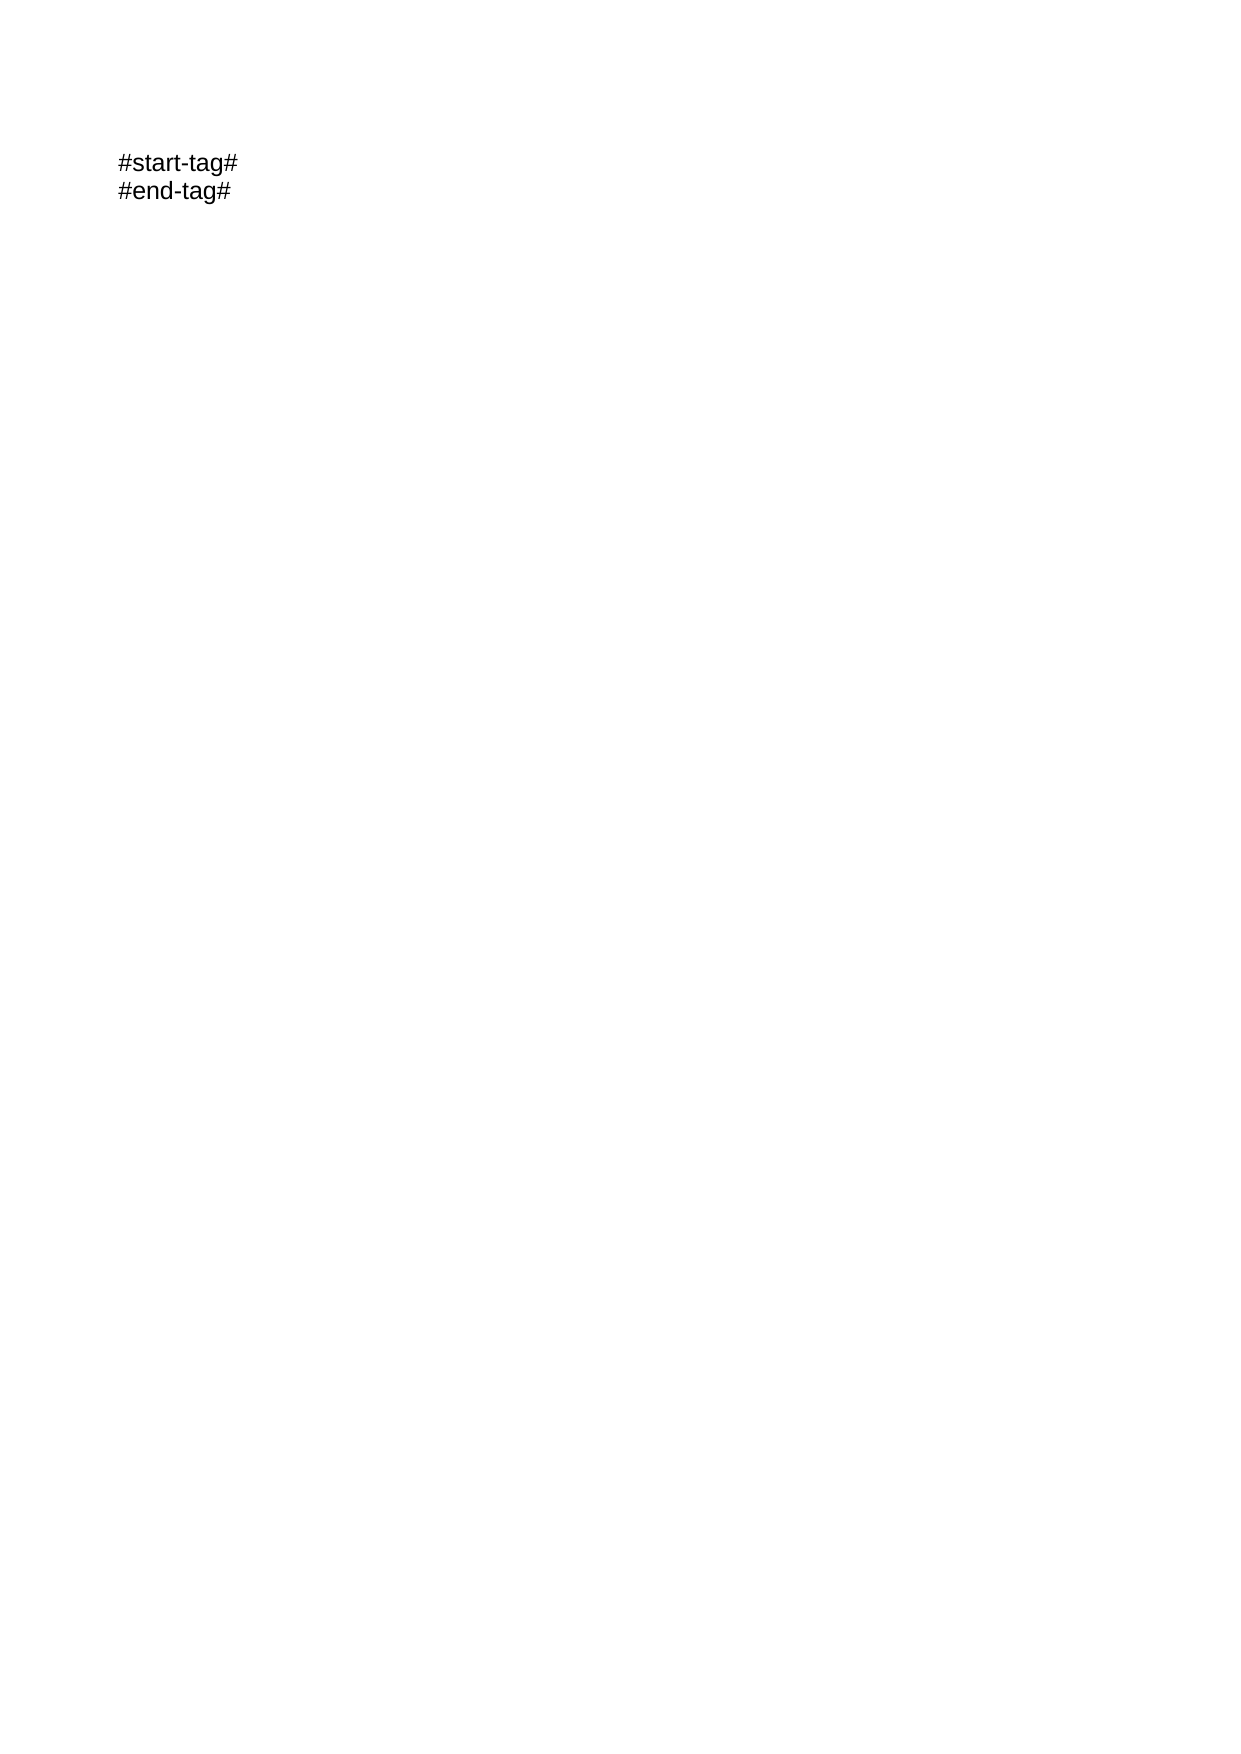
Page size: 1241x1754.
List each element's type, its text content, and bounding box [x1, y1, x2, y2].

text #end-tag# [118, 176, 1122, 205]
text #start-tag# [118, 148, 1122, 176]
